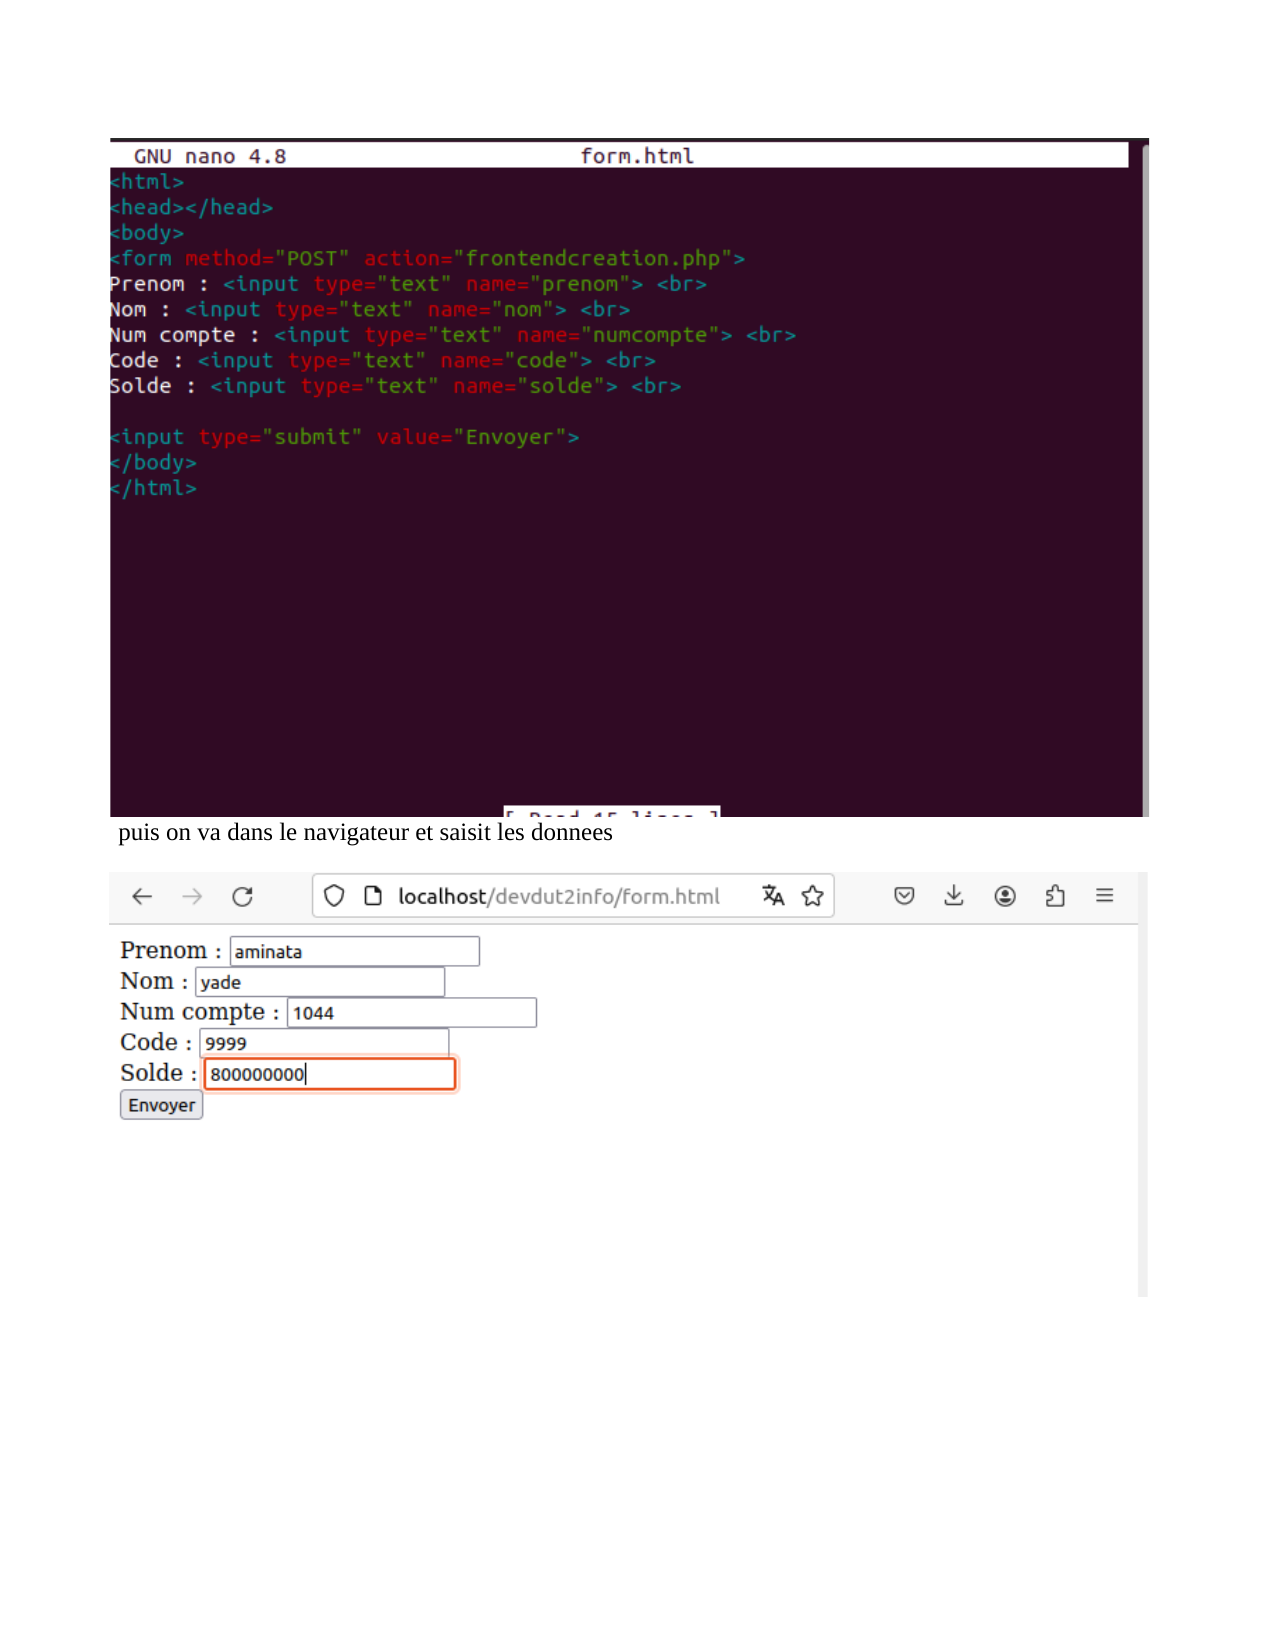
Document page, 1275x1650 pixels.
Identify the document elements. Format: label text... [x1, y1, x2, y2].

picture [110, 138, 1150, 817]
picture [109, 872, 1148, 1297]
text puis on va dans le navigateur et saisit les donnees [118, 118, 1157, 845]
